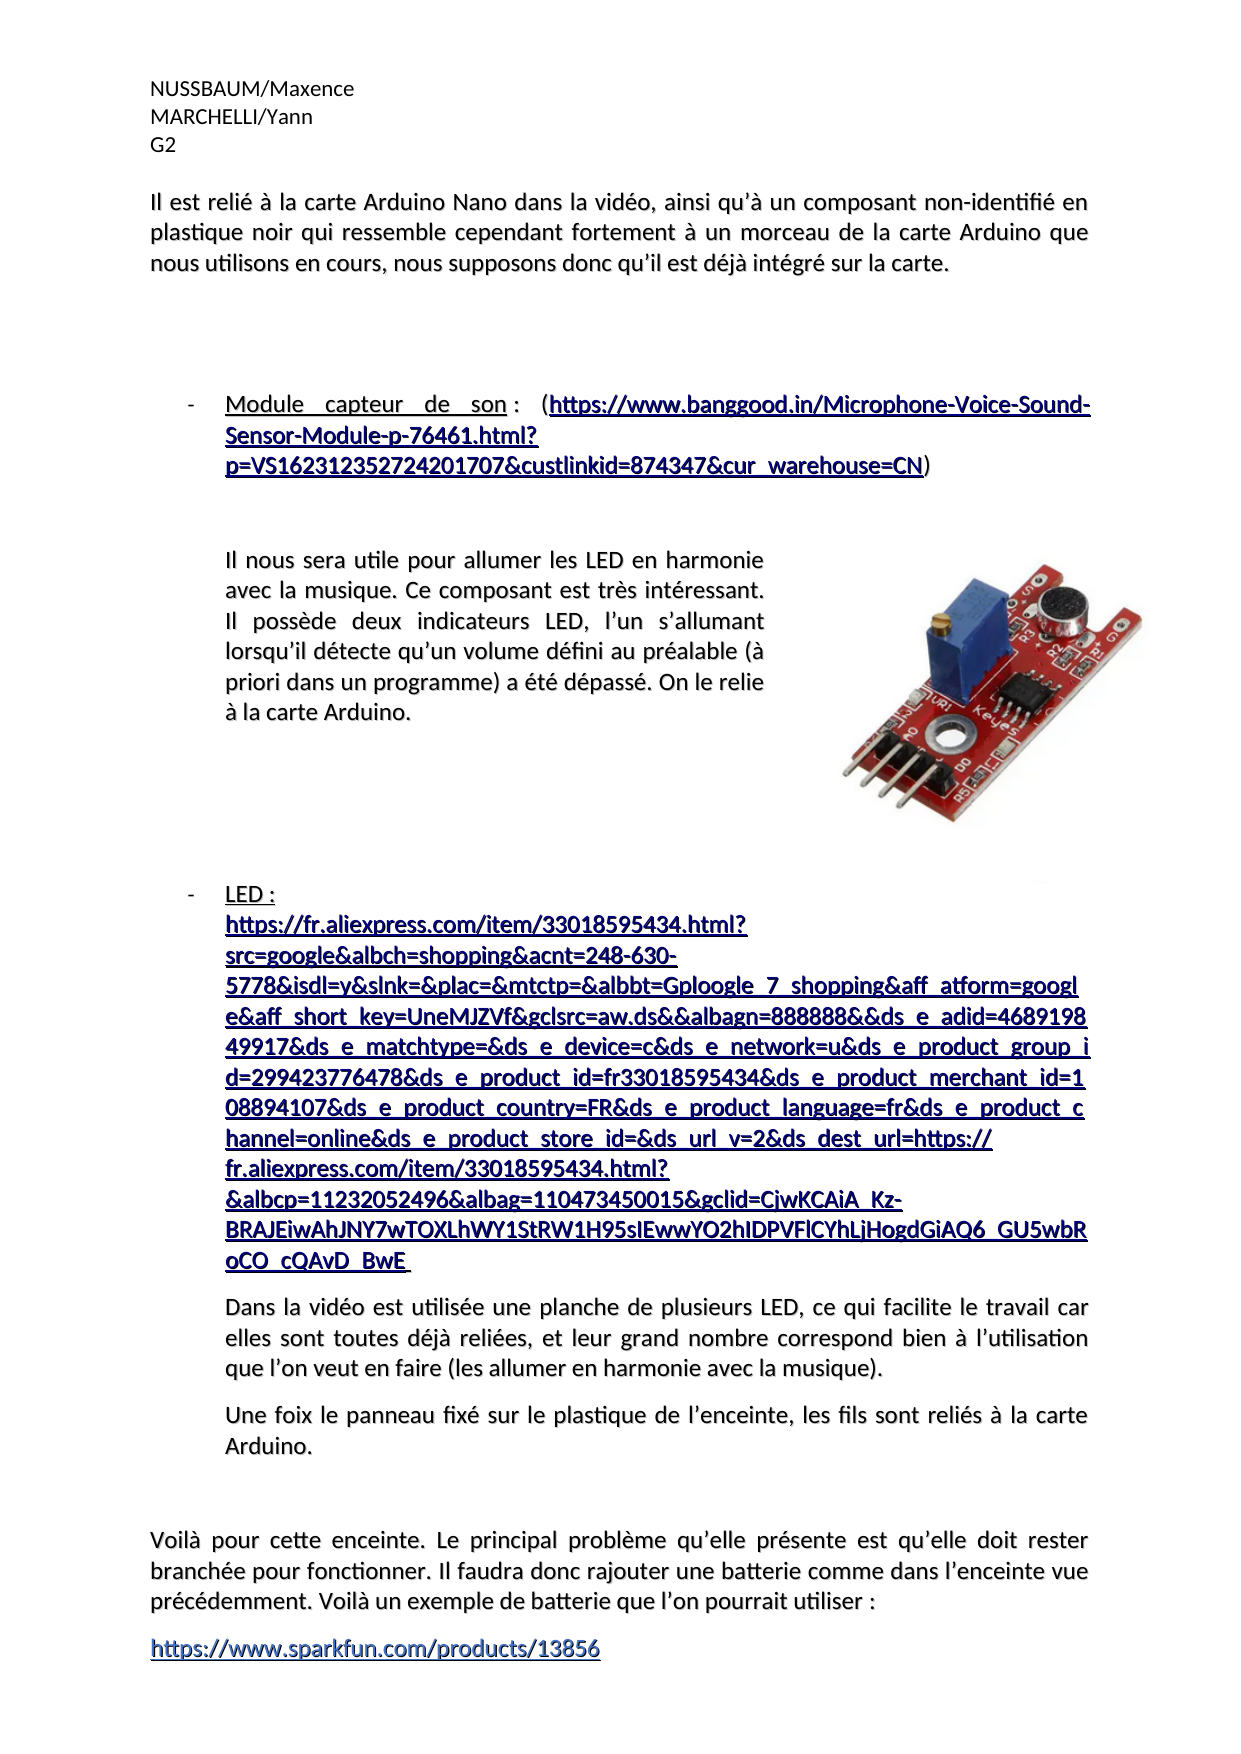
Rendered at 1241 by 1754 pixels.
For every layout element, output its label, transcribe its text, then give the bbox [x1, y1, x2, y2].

text https://www.sparkfun.com/products/13856 [150, 1632, 1090, 1663]
text Voilà pour cette enceinte. Le principal problème qu’elle présente est qu’elle doit rester branchée pour fonctionner. Il faudra donc rajouter une batterie comme dans l’enceinte vue précédemment. Voilà un exemple de batterie que l’on pourrait utiliser : [150, 1524, 1090, 1616]
list Dans la vidéo est utilisée une planche de plusieurs LED, ce qui facilite le travail car elles sont toutes déjà reliées, et leur grand nombre correspond bien à l’utilisation que l’on veut en faire (les allumer en harmonie avec la musique). [225, 1291, 1090, 1383]
list Module capteur de son : (https://www.banggood.in/Microphone-Voice-Sound-Sensor-Module-p-76461.html?p=VS162312352724201707&custlinkid=874347&cur_warehouse=CN) [187, 388, 1090, 480]
list LED : https://fr.aliexpress.com/item/33018595434.html?src=google&albch=shopping&acnt=248-630-5778&isdl=y&slnk=&plac=&mtctp=&albbt=Gploogle_7_shopping&aff_atform=google&aff_short_key=UneMJZVf&gclsrc=aw.ds&&albagn=888888&&ds_e_adid=468919849917&ds_e_matchtype=&ds_e_device=c&ds_e_network=u&ds_e_product_group_id=299423776478&ds_e_product_id=fr33018595434&ds_e_product_merchant_id=108894107&ds_e_product_country=FR&ds_e_product_language=fr&ds_e_product_channel=online&ds_e_product_store_id=&ds_url_v=2&ds_dest_url=https://fr.aliexpress.com/item/33018595434.html?&albcp=11232052496&albag=110473450015&gclid=CjwKCAiA_Kz-BRAJEiwAhJNY7wTOXLhWY1StRW1H95sIEwwYO2hIDPVFlCYhLjHogdGiAQ6_GU5wbRoCO_cQAvD_BwE [187, 878, 1090, 1274]
list Une foix le panneau fixé sur le plastique de l’enceinte, les fils sont reliés à la carte Arduino. [225, 1399, 1090, 1460]
list Il nous sera utile pour allumer les LED en harmonie avec la musique. Ce composant est très intéressant. Il possède deux indicateurs LED, l’un s’allumant lorsqu’il détecte qu’un volume défini au préalable (à priori dans un programme) a été dépassé. On le relie à la carte Arduino. [225, 544, 765, 727]
text Il est relié à la carte Arduino Nano dans la vidéo, ainsi qu’à un composant non-identifié en plastique noir qui ressemble cependant fortement à un morceau de la carte Arduino que nous utilisons en cours, nous supposons donc qu’il est déjà intégré sur la carte. [150, 186, 1090, 277]
